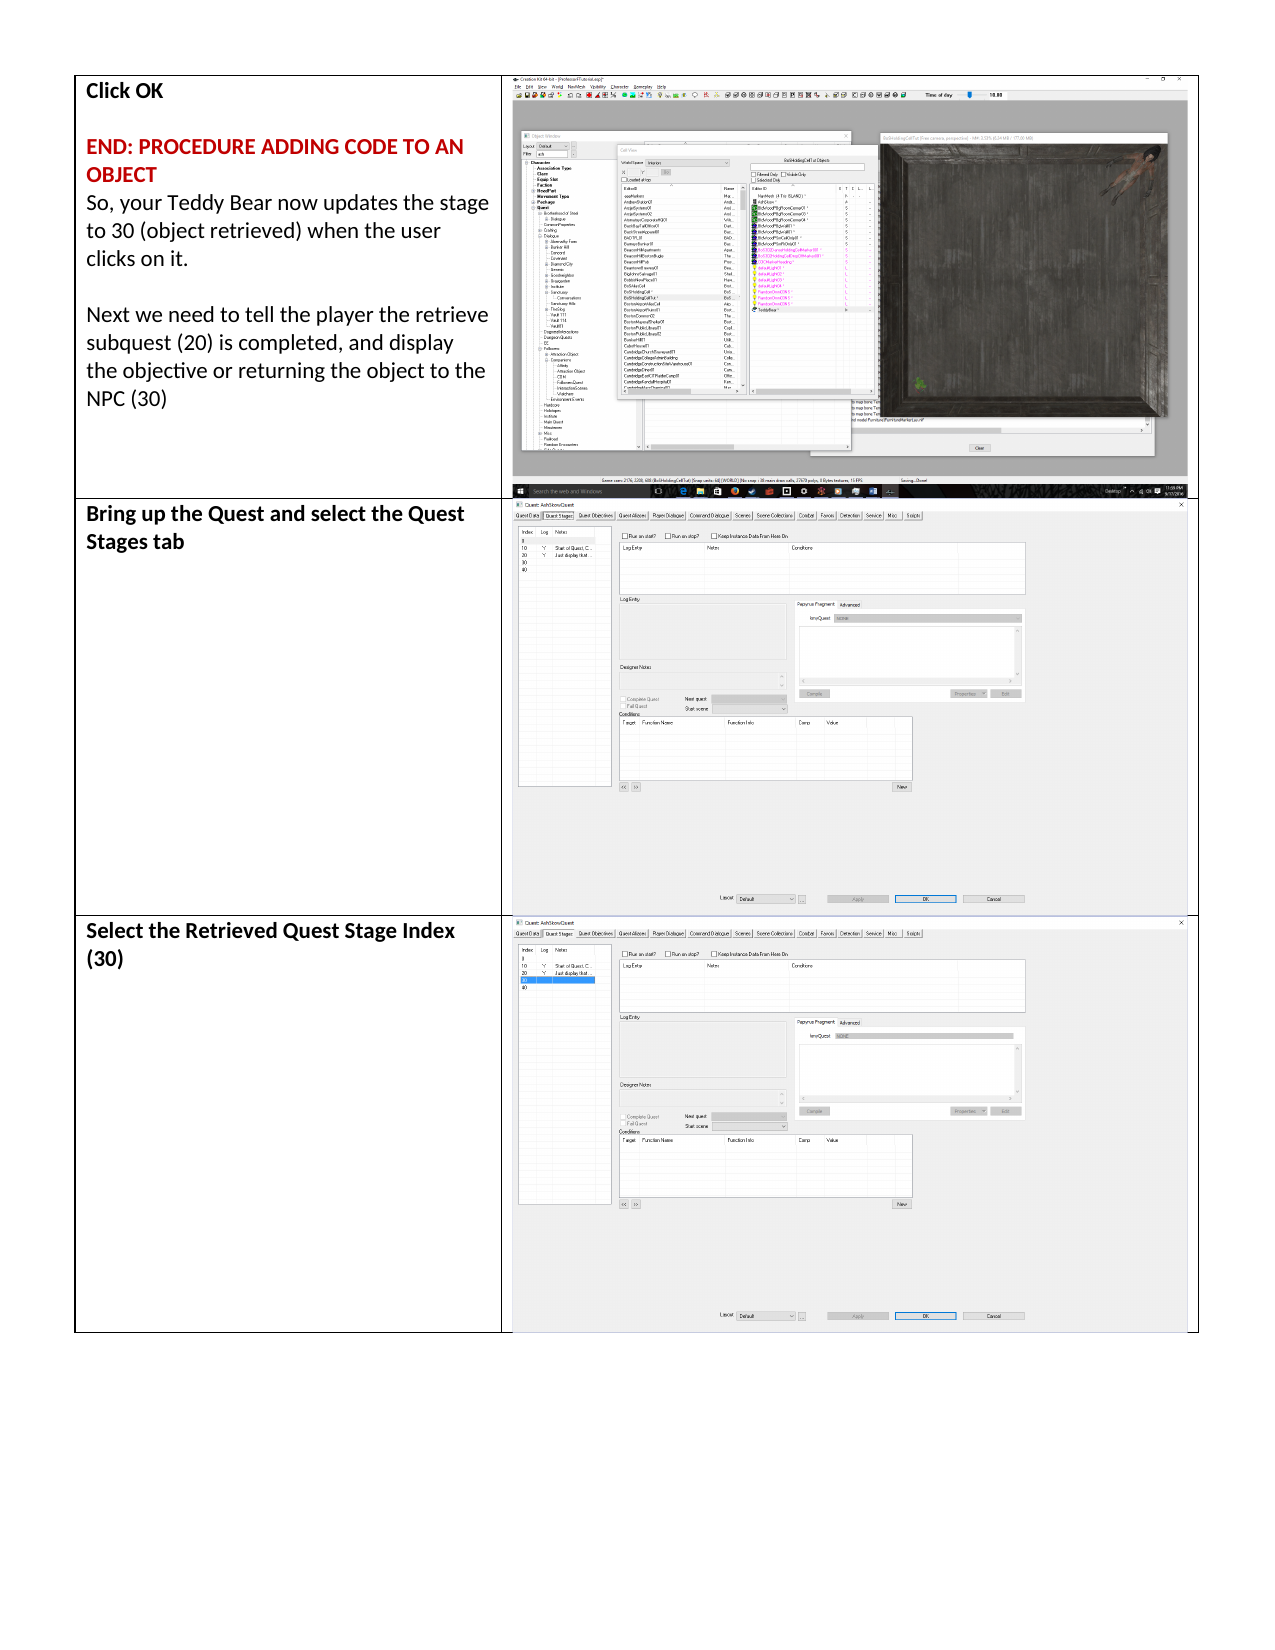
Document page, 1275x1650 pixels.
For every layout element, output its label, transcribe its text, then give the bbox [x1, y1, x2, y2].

table_cell [1188, 916, 1198, 1332]
table_cell [1188, 76, 1198, 498]
table_cell Select the Retrieved Quest Stage Index (30) [76, 916, 501, 1332]
table_cell [502, 76, 512, 498]
table_cell Click OK END: PROCEDURE ADDING CODE TO AN OBJECT So, your Teddy Bear now updates the stage to 30 (object retrieved) when the user clicks on it. Next we need to tell the player the retrieve subquest (20) is completed, and display the objective or returning the object to the NPC (30) [76, 76, 501, 498]
table_cell [502, 499, 512, 915]
table_cell [502, 916, 512, 1332]
table_cell [1188, 499, 1198, 915]
table_cell Bring up the Quest and select the Quest Stages tab [76, 499, 501, 915]
